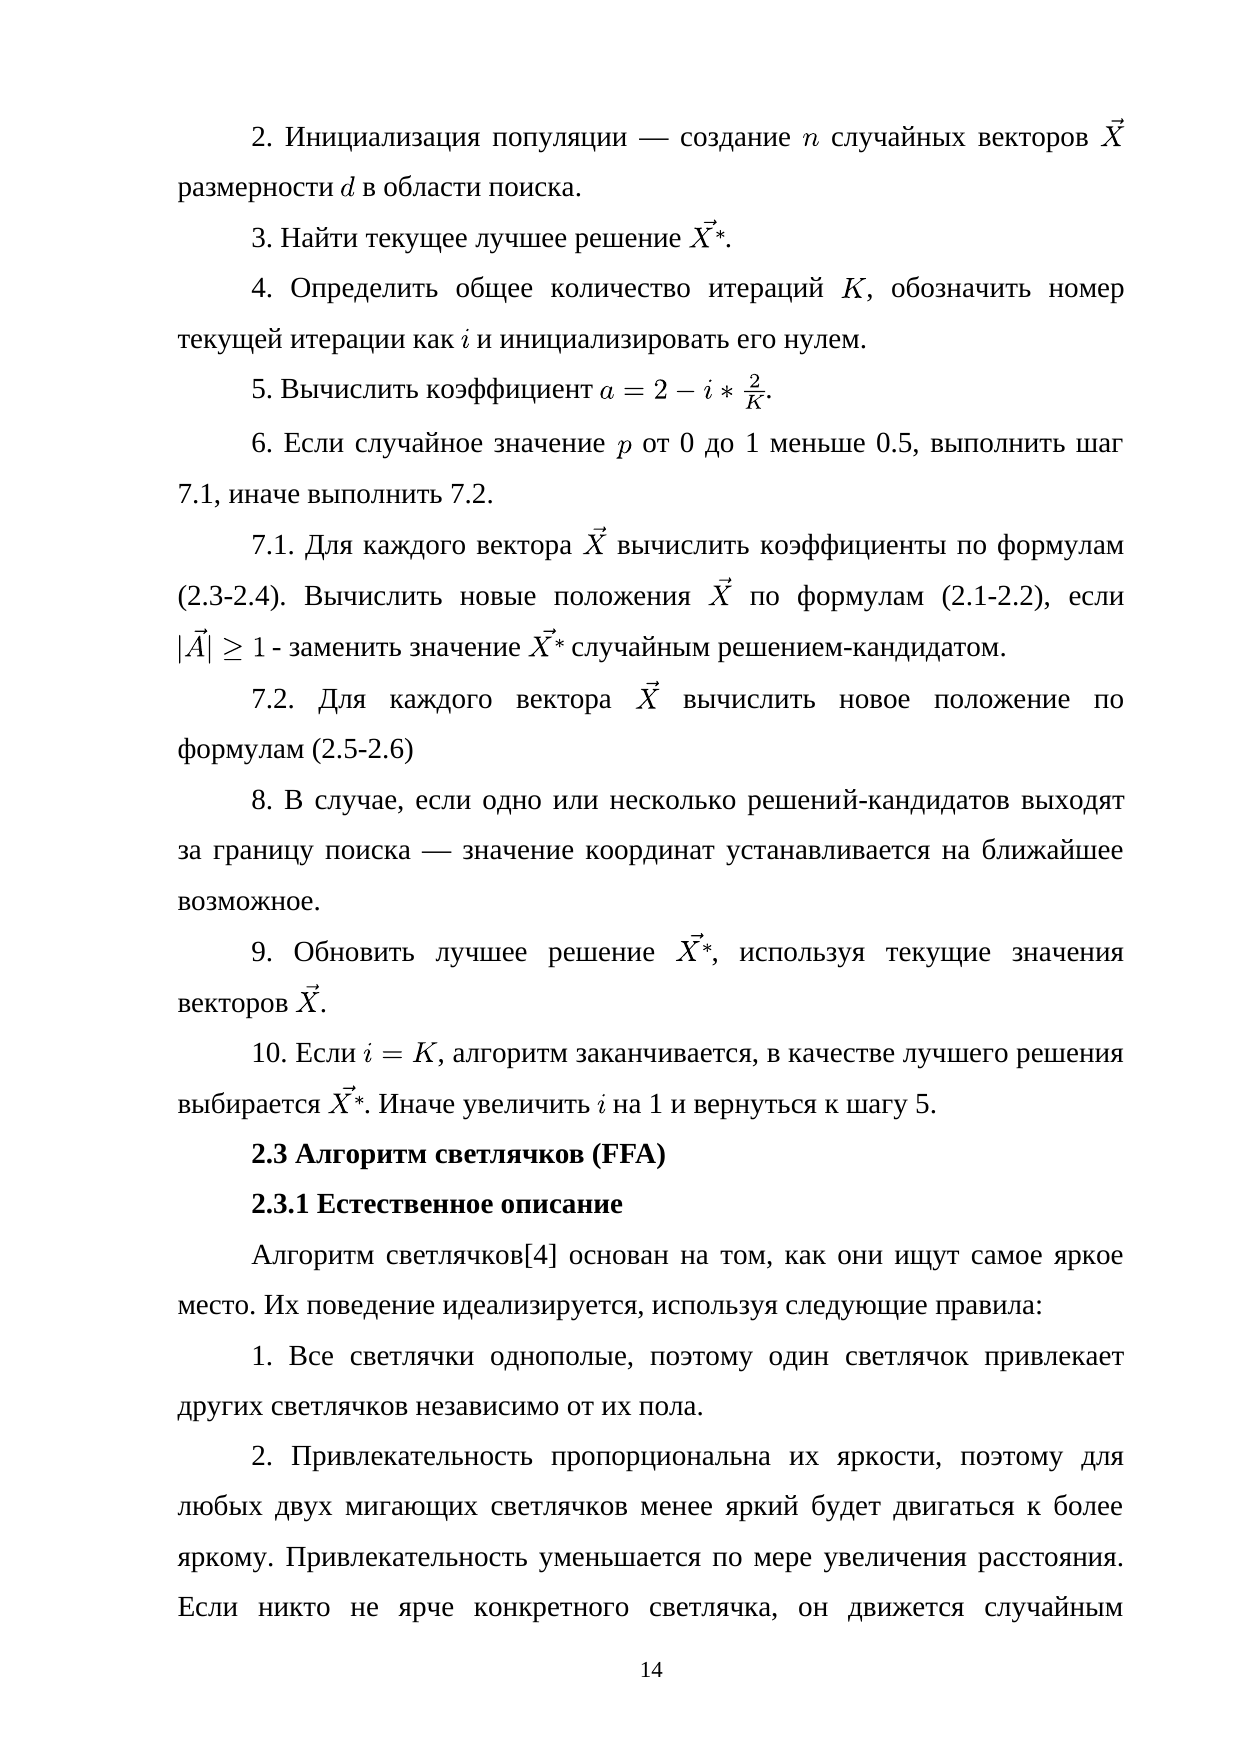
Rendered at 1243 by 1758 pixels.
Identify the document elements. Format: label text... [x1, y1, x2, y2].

text 6. Если случайное значение от 0 до 1 меньше 0.5, выполнить шаг 7.1, иначе выполнить 7.2. [177, 426, 1124, 509]
text 2. Инициализация популяции — создание случайных векторов размерности в области поиска. [177, 118, 1124, 203]
text 5. Вычислить коэффициент . [177, 371, 1124, 409]
text 4. Определить общее количество итераций , обозначить номер текущей итерации как и инициализировать его нулем. [177, 271, 1124, 354]
text 1. Все светлячки однополые, поэтому один светлячок привлекает других светлячков независимо от их пола. [177, 1338, 1124, 1421]
text 7.2. Для каждого вектора вычислить новое положение по формулам (2.5-2.6) [177, 681, 1124, 765]
text 9. Обновить лучшее решение , используя текущие значения векторов . [177, 933, 1124, 1018]
text 2.3.1 Естественное описание [177, 1187, 1124, 1220]
text 10. Если , алгоритм заканчивается, в качестве лучшего решения выбирается . Иначе увеличить на 1 и вернуться к шагу 5. [177, 1035, 1124, 1119]
text Алгоритм светлячков[4] основан на том, как они ищут самое яркое место. Их поведение идеализируется, используя следующие правила: [177, 1237, 1124, 1321]
subtitle 2.3 Алгоритм светлячков (FFA) [177, 1136, 1124, 1170]
text 3. Найти текущее лучшее решение . [177, 219, 1124, 254]
text 2. Привлекательность пропорциональна их яркости, поэтому для любых двух мигающих светлячков менее яркий будет двигаться к более яркому. Привлекательность уменьшается по мере увеличения расстояния. Если никто не ярче конкретного светлячка, он движется случайным [177, 1438, 1124, 1623]
text 7.1. Для каждого вектора вычислить коэффициенты по формулам (2.3-2.4). Вычислить новые положения по формулам (2.1-2.2), если - заменить значение случайным решением-кандидатом. [177, 526, 1124, 664]
text 8. В случае, если одно или несколько решений-кандидатов выходят за границу поиска — значение координат устанавливается на ближайшее возможное. [177, 782, 1124, 916]
